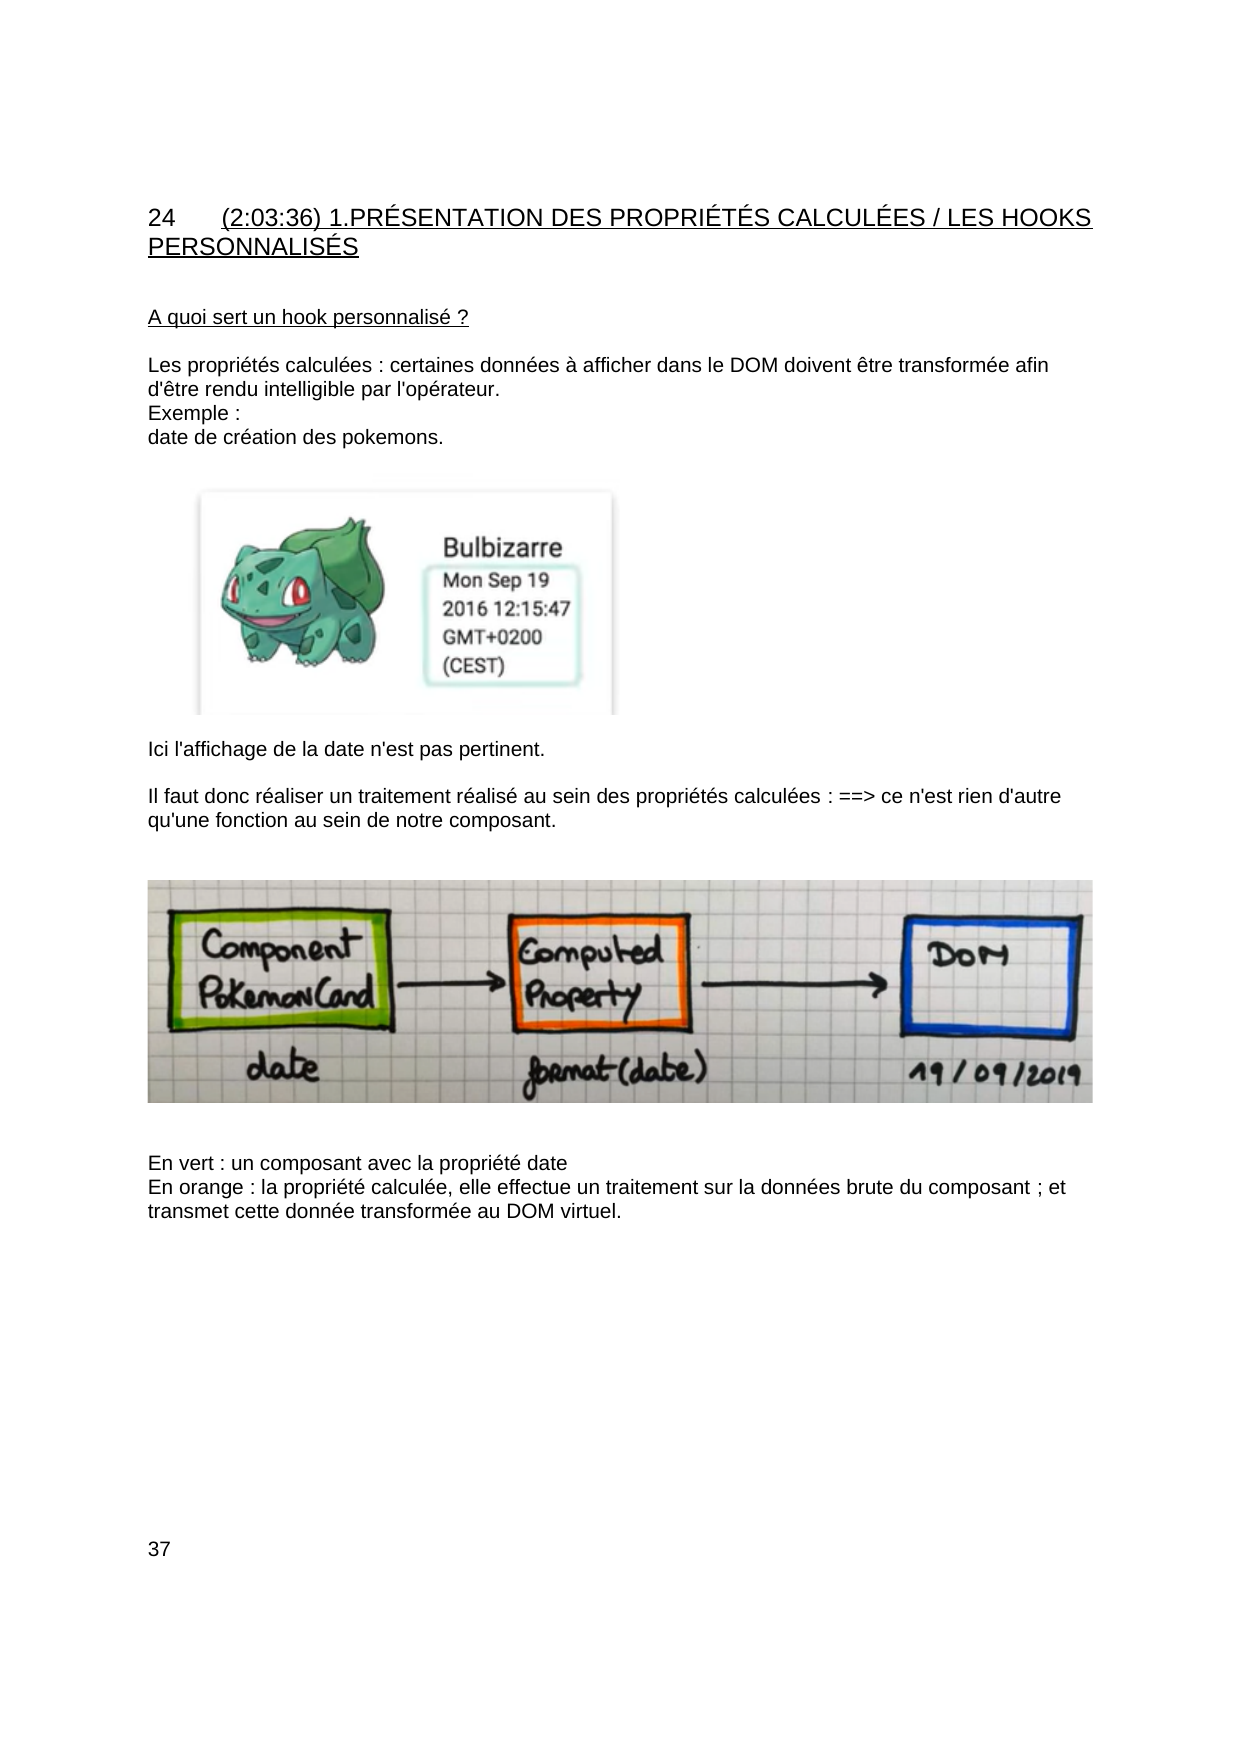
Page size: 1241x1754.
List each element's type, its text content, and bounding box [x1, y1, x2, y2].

text Les propriétés calculées : certaines données à afficher dans le DOM doivent être transformée afin d'être rendu intelligible par l'opérateur. [148, 353, 1093, 401]
subtitle (2:03:36) 1.Présentation des propriétés calculées / Les Hooks personnalisés [148, 203, 1093, 260]
picture [147, 880, 1093, 1103]
text A quoi sert un hook personnalisé ? [148, 305, 1093, 329]
text Il faut donc réaliser un traitement réalisé au sein des propriétés calculées : ==> ce n'est rien d'autre qu'une fonction au sein de notre composant. [148, 784, 1093, 832]
text date de création des pokemons. [148, 425, 1093, 449]
picture [180, 472, 620, 715]
text Exemple : [148, 401, 1093, 425]
text En vert : un composant avec la propriété date [148, 1151, 1093, 1175]
text Ici l'affichage de la date n'est pas pertinent. [148, 736, 1093, 760]
text En orange : la propriété calculée, elle effectue un traitement sur la données brute du composant ; et transmet cette donnée transformée au DOM virtuel. [148, 1175, 1093, 1223]
